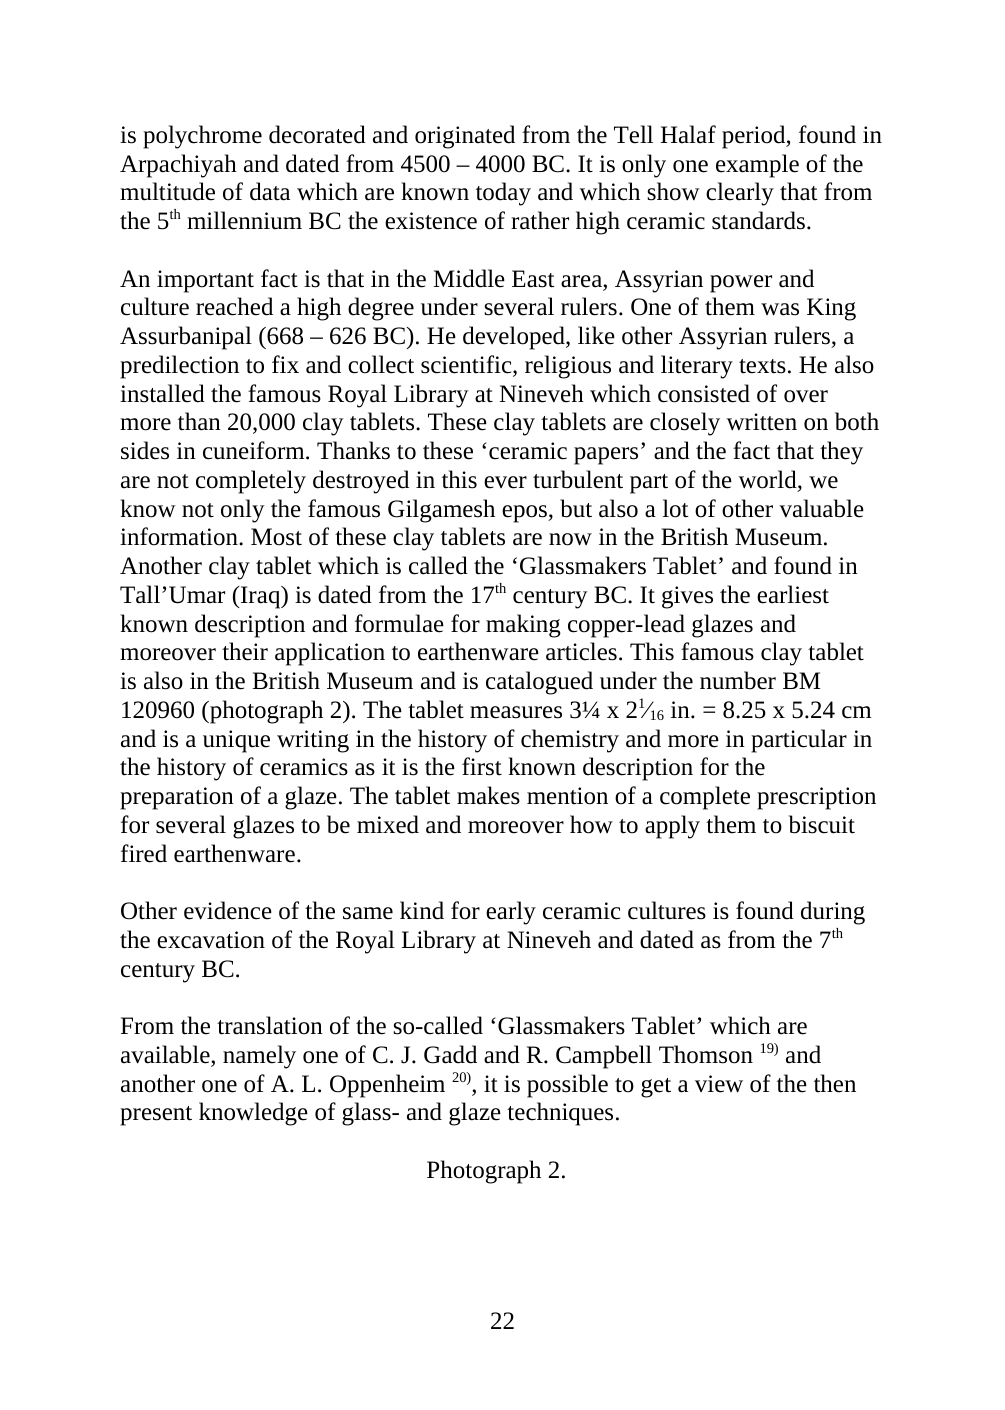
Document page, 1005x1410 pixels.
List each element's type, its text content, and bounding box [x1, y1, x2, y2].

text is polychrome decorated and originated from the Tell Halaf period, found in Arpachiyah and dated from 4500 – 4000 BC. It is only one example of the multitude of data which are known today and which show clearly that from the 5th millennium BC the existence of rather high ceramic standards. [120, 120, 885, 235]
text From the translation of the so-called ‘Glassmakers Tablet’ which are available, namely one of C. J. Gadd and R. Campbell Thomson 19) and another one of A. L. Oppenheim 20), it is possible to get a view of the then present knowledge of glass- and glaze techniques. [120, 1011, 885, 1126]
text An important fact is that in the Middle East area, Assyrian power and culture reached a high degree under several rulers. One of them was King Assurbanipal (668 – 626 BC). He developed, like other Assyrian rulers, a predilection to fix and collect scientific, religious and literary texts. He also installed the famous Royal Library at Nineveh which consisted of over more than 20,000 clay tablets. These clay tablets are closely written on both sides in cuneiform. Thanks to these ‘ceramic papers’ and the fact that they are not completely destroyed in this ever turbulent part of the world, we know not only the famous Gilgamesh epos, but also a lot of other valuable information. Most of these clay tablets are now in the British Museum. Another clay tablet which is called the ‘Glassmakers Tablet’ and found in Tall’Umar (Iraq) is dated from the 17th century BC. It gives the earliest known description and formulae for making copper-lead glazes and moreover their application to earthenware articles. This famous clay tablet is also in the British Museum and is catalogued under the number BM 120960 (photograph 2). The tablet measures 3¼ x 21⁄16 in. = 8.25 x 5.24 cm and is a unique writing in the history of chemistry and more in particular in the history of ceramics as it is the first known description for the preparation of a glaze. The tablet makes mention of a complete prescription for several glazes to be mixed and moreover how to apply them to biscuit fired earthenware. [120, 264, 885, 867]
text Photograph 2. [176, 1155, 885, 1184]
text Other evidence of the same kind for early ceramic cultures is found during the excavation of the Royal Library at Nineveh and dated as from the 7th century BC. [120, 896, 885, 982]
